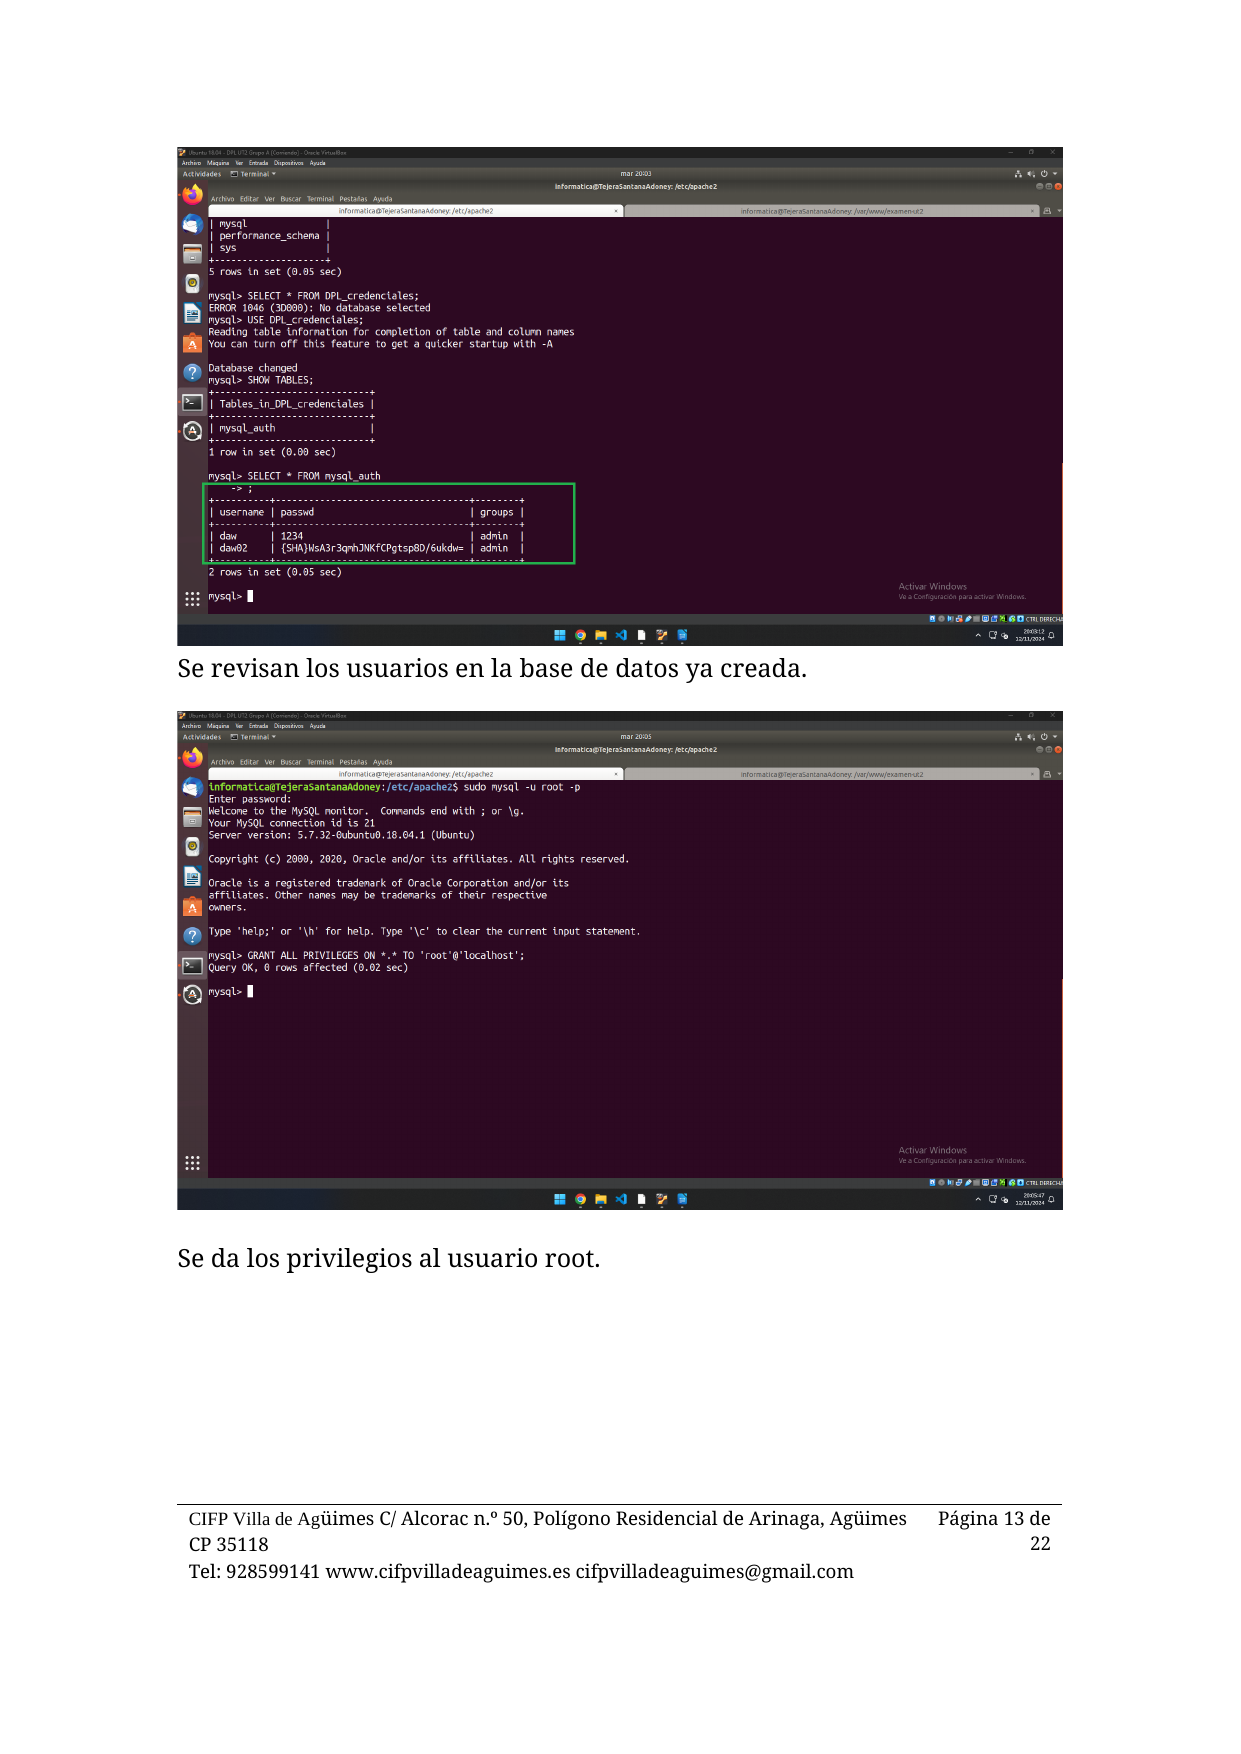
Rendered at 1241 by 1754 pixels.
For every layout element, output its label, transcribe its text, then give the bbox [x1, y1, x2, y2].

text Se da los privilegios al usuario root. [177, 1210, 1063, 1274]
text Se revisan los usuarios en la base de datos ya creada. [177, 646, 1063, 685]
picture [177, 711, 1063, 1210]
picture [177, 147, 1063, 646]
